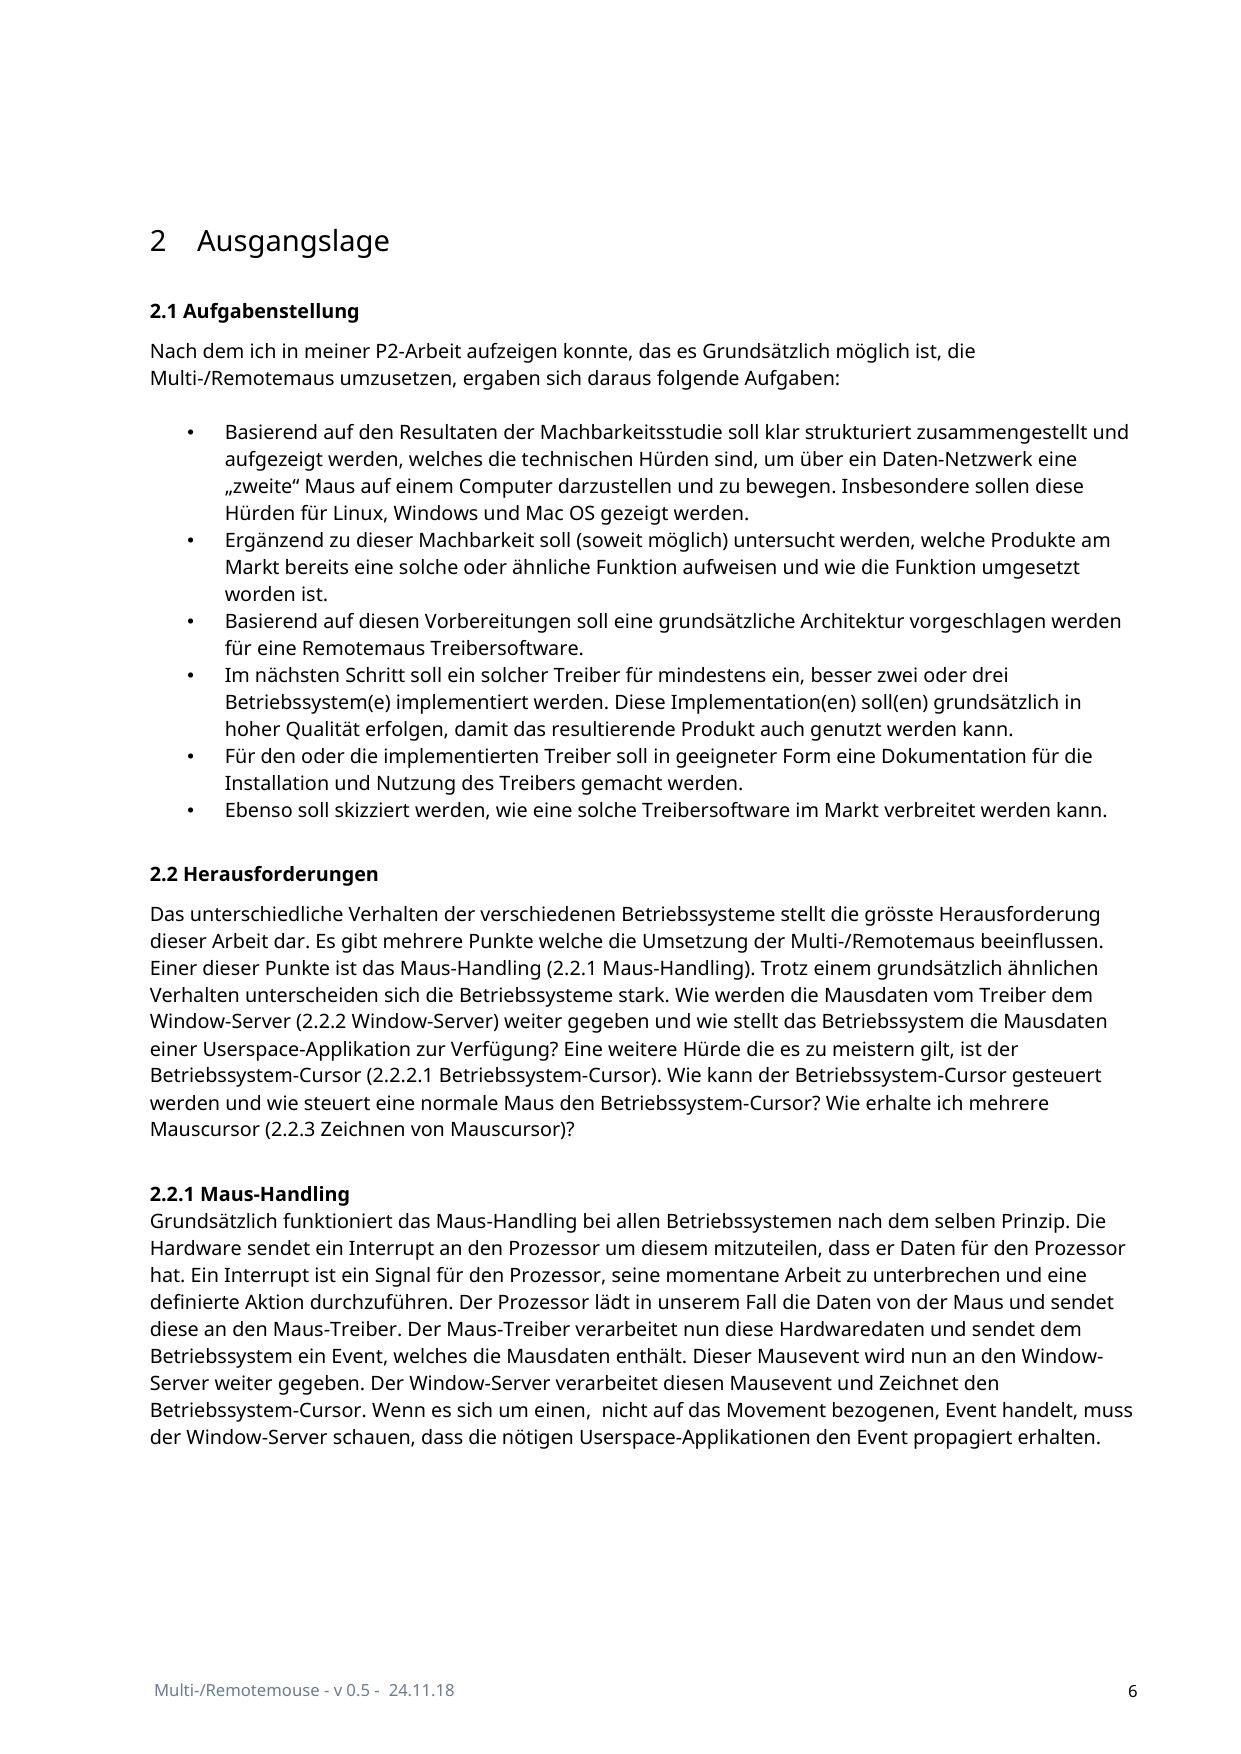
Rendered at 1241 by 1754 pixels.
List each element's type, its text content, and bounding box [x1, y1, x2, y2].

subtitle Aufgabenstellung [149, 298, 1136, 325]
list Ergänzend zu dieser Machbarkeit soll (soweit möglich) untersucht werden, welche Produkte am Markt bereits eine solche oder ähnliche Funktion aufweisen und wie die Funktion umgesetzt worden ist. [187, 526, 1136, 607]
list Basierend auf den Resultaten der Machbarkeitsstudie soll klar strukturiert zusammengestellt und aufgezeigt werden, welches die technischen Hürden sind, um über ein Daten-Netzwerk eine „zweite“ Maus auf einem Computer darzustellen und zu bewegen. Insbesondere sollen diese Hürden für Linux, Windows und Mac OS gezeigt werden. [187, 418, 1136, 526]
subtitle Maus-Handling [149, 1180, 1136, 1207]
list Basierend auf diesen Vorbereitungen soll eine grundsätzliche Architektur vorgeschlagen werden für eine Remotemaus Treibersoftware. [187, 607, 1136, 661]
text Das unterschiedliche Verhalten der verschiedenen Betriebssysteme stellt die grösste Herausforderung dieser Arbeit dar. Es gibt mehrere Punkte welche die Umsetzung der Multi-/Remotemaus beeinflussen. Einer dieser Punkte ist das Maus-Handling (2.2.1 Maus-Handling). Trotz einem grundsätzlich ähnlichen Verhalten unterscheiden sich die Betriebssysteme stark. Wie werden die Mausdaten vom Treiber dem Window-Server (2.2.2 Window-Server) weiter gegeben und wie stellt das Betriebssystem die Mausdaten einer Userspace-Applikation zur Verfügung? Eine weitere Hürde die es zu meistern gilt, ist der Betriebssystem-Cursor (2.2.2.1 Betriebssystem-Cursor). Wie kann der Betriebssystem-Cursor gesteuert werden und wie steuert eine normale Maus den Betriebssystem-Cursor? Wie erhalte ich mehrere Mauscursor (2.2.3 Zeichnen von Mauscursor)? [149, 900, 1136, 1143]
list Ebenso soll skizziert werden, wie eine solche Treibersoftware im Markt verbreitet werden kann. [187, 796, 1136, 823]
text Nach dem ich in meiner P2-Arbeit aufzeigen konnte, das es Grundsätzlich möglich ist, die Multi-/Remotemaus umzusetzen, ergaben sich daraus folgende Aufgaben: [149, 337, 1136, 391]
subtitle Herausforderungen [149, 860, 1136, 887]
subtitle Ausgangslage [149, 221, 1136, 260]
text Grundsätzlich funktioniert das Maus-Handling bei allen Betriebssystemen nach dem selben Prinzip. Die Hardware sendet ein Interrupt an den Prozessor um diesem mitzuteilen, dass er Daten für den Prozessor hat. Ein Interrupt ist ein Signal für den Prozessor, seine momentane Arbeit zu unterbrechen und eine definierte Aktion durchzuführen. Der Prozessor lädt in unserem Fall die Daten von der Maus und sendet diese an den Maus-Treiber. Der Maus-Treiber verarbeitet nun diese Hardwaredaten und sendet dem Betriebssystem ein Event, welches die Mausdaten enthält. Dieser Mausevent wird nun an den Window-Server weiter gegeben. Der Window-Server verarbeitet diesen Mausevent und Zeichnet den Betriebssystem-Cursor. Wenn es sich um einen, nicht auf das Movement bezogenen, Event handelt, muss der Window-Server schauen, dass die nötigen Userspace-Applikationen den Event propagiert erhalten. [149, 1207, 1136, 1450]
list Für den oder die implementierten Treiber soll in geeigneter Form eine Dokumentation für die Installation und Nutzung des Treibers gemacht werden. [187, 742, 1136, 796]
list Im nächsten Schritt soll ein solcher Treiber für mindestens ein, besser zwei oder drei Betriebssystem(e) implementiert werden. Diese Implementation(en) soll(en) grundsätzlich in hoher Qualität erfolgen, damit das resultierende Produkt auch genutzt werden kann. [187, 661, 1136, 742]
